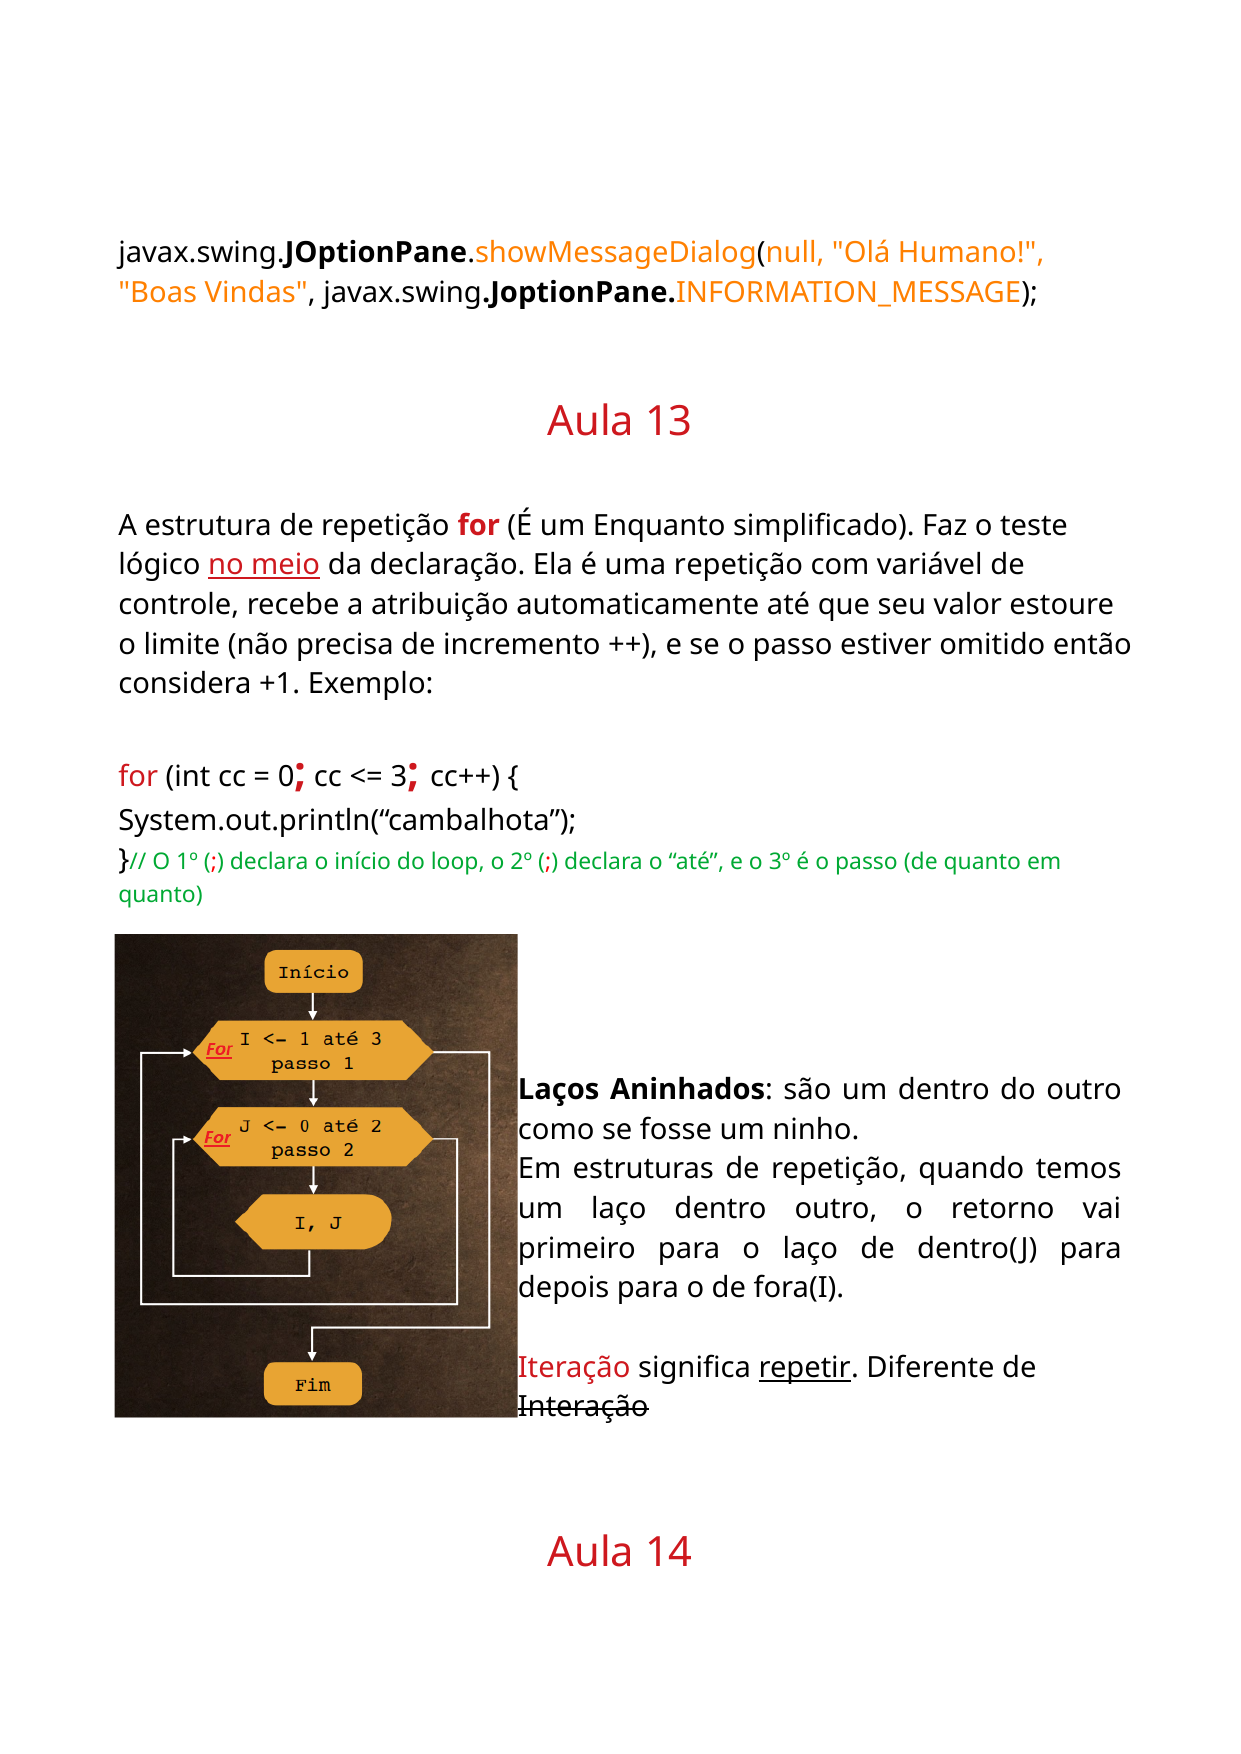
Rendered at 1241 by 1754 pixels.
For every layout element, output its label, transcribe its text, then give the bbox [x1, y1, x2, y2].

text A estrutura de repetição for (É um Enquanto simplificado). Faz o teste lógico no meio da declaração. Ela é uma repetição com variável de controle, recebe a atribuição automaticamente até que seu valor estoure o limite (não precisa de incremento ++), e se o passo estiver omitido então considera +1. Exemplo: [118, 504, 1134, 702]
text System.out.println(“cambalhota”); [118, 799, 1122, 838]
text Em estruturas de repetição, quando temos um laço dentro outro, o retorno vai primeiro para o laço de dentro(J) para depois para o de fora(I). [518, 1148, 1122, 1306]
picture [114, 934, 518, 1418]
text Laços Aninhados: são um dentro do outro como se fosse um ninho. [518, 1068, 1122, 1148]
text Aula 14 [118, 1522, 1122, 1579]
text javax.swing.JOptionPane.showMessageDialog(null, "Olá Humano!", "Boas Vindas", javax.swing.JoptionPane.INFORMATION_MESSAGE); [118, 232, 1122, 311]
text Aula 13 [118, 390, 1122, 447]
text Iteração significa repetir. Diferente de Interação [118, 1346, 1169, 1425]
text for (int cc = 0; cc <= 3; cc++) { [118, 742, 1122, 799]
text }// O 1º (;) declara o início do loop, o 2º (;) declara o “até”, e o 3º é o passo (de quanto em quanto) [118, 838, 1122, 909]
